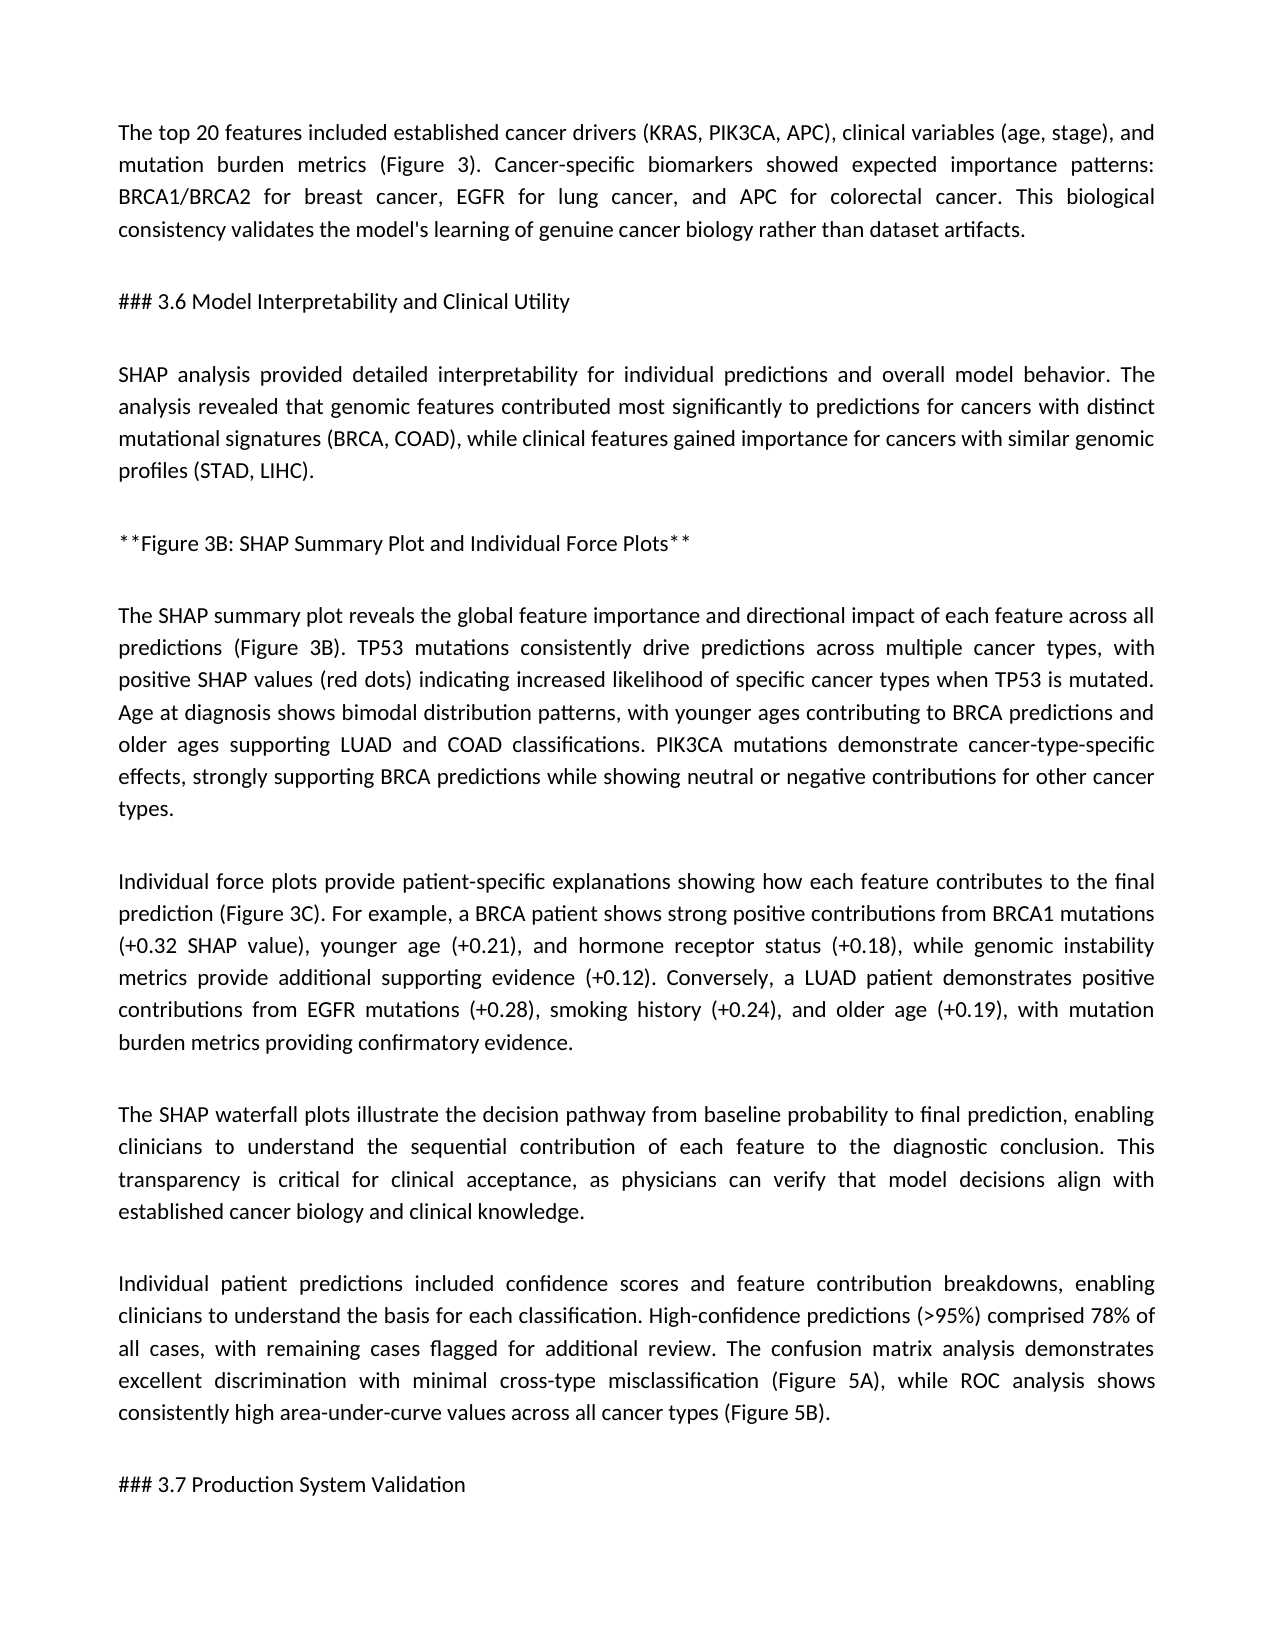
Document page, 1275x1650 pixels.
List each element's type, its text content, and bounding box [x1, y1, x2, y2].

text The top 20 features included established cancer drivers (KRAS, PIK3CA, APC), clinical variables (age, stage), and mutation burden metrics (Figure 3). Cancer-specific biomarkers showed expected importance patterns: BRCA1/BRCA2 for breast cancer, EGFR for lung cancer, and APC for colorectal cancer. This biological consistency validates the model's learning of genuine cancer biology rather than dataset artifacts. [118, 118, 1157, 243]
text Individual force plots provide patient-specific explanations showing how each feature contributes to the final prediction (Figure 3C). For example, a BRCA patient shows strong positive contributions from BRCA1 mutations (+0.32 SHAP value), younger age (+0.21), and hormone receptor status (+0.18), while genomic instability metrics provide additional supporting evidence (+0.12). Conversely, a LUAD patient demonstrates positive contributions from EGFR mutations (+0.28), smoking history (+0.24), and older age (+0.19), with mutation burden metrics providing confirmatory evidence. [118, 867, 1157, 1056]
text ### 3.6 Model Interpretability and Clinical Utility [118, 287, 1157, 315]
text SHAP analysis provided detailed interpretability for individual predictions and overall model behavior. The analysis revealed that genomic features contributed most significantly to predictions for cancers with distinct mutational signatures (BRCA, COAD), while clinical features gained importance for cancers with similar genomic profiles (STAD, LIHC). [118, 360, 1157, 484]
text The SHAP waterfall plots illustrate the decision pathway from baseline probability to final prediction, enabling clinicians to understand the sequential contribution of each feature to the diagnostic conclusion. This transparency is critical for clinical acceptance, as physicians can verify that model decisions align with established cancer biology and clinical knowledge. [118, 1100, 1157, 1225]
text The SHAP summary plot reveals the global feature importance and directional impact of each feature across all predictions (Figure 3B). TP53 mutations consistently drive predictions across multiple cancer types, with positive SHAP values (red dots) indicating increased likelihood of specific cancer types when TP53 is mutated. Age at diagnosis shows bimodal distribution patterns, with younger ages contributing to BRCA predictions and older ages supporting LUAD and COAD classifications. PIK3CA mutations demonstrate cancer-type-specific effects, strongly supporting BRCA predictions while showing neutral or negative contributions for other cancer types. [118, 601, 1157, 822]
text ### 3.7 Production System Validation [118, 1471, 1157, 1499]
text Individual patient predictions included confidence scores and feature contribution breakdowns, enabling clinicians to understand the basis for each classification. High-confidence predictions (>95%) comprised 78% of all cases, with remaining cases flagged for additional review. The confusion matrix analysis demonstrates excellent discrimination with minimal cross-type misclassification (Figure 5A), while ROC analysis shows consistently high area-under-curve values across all cancer types (Figure 5B). [118, 1269, 1157, 1426]
text **Figure 3B: SHAP Summary Plot and Individual Force Plots** [118, 529, 1157, 557]
